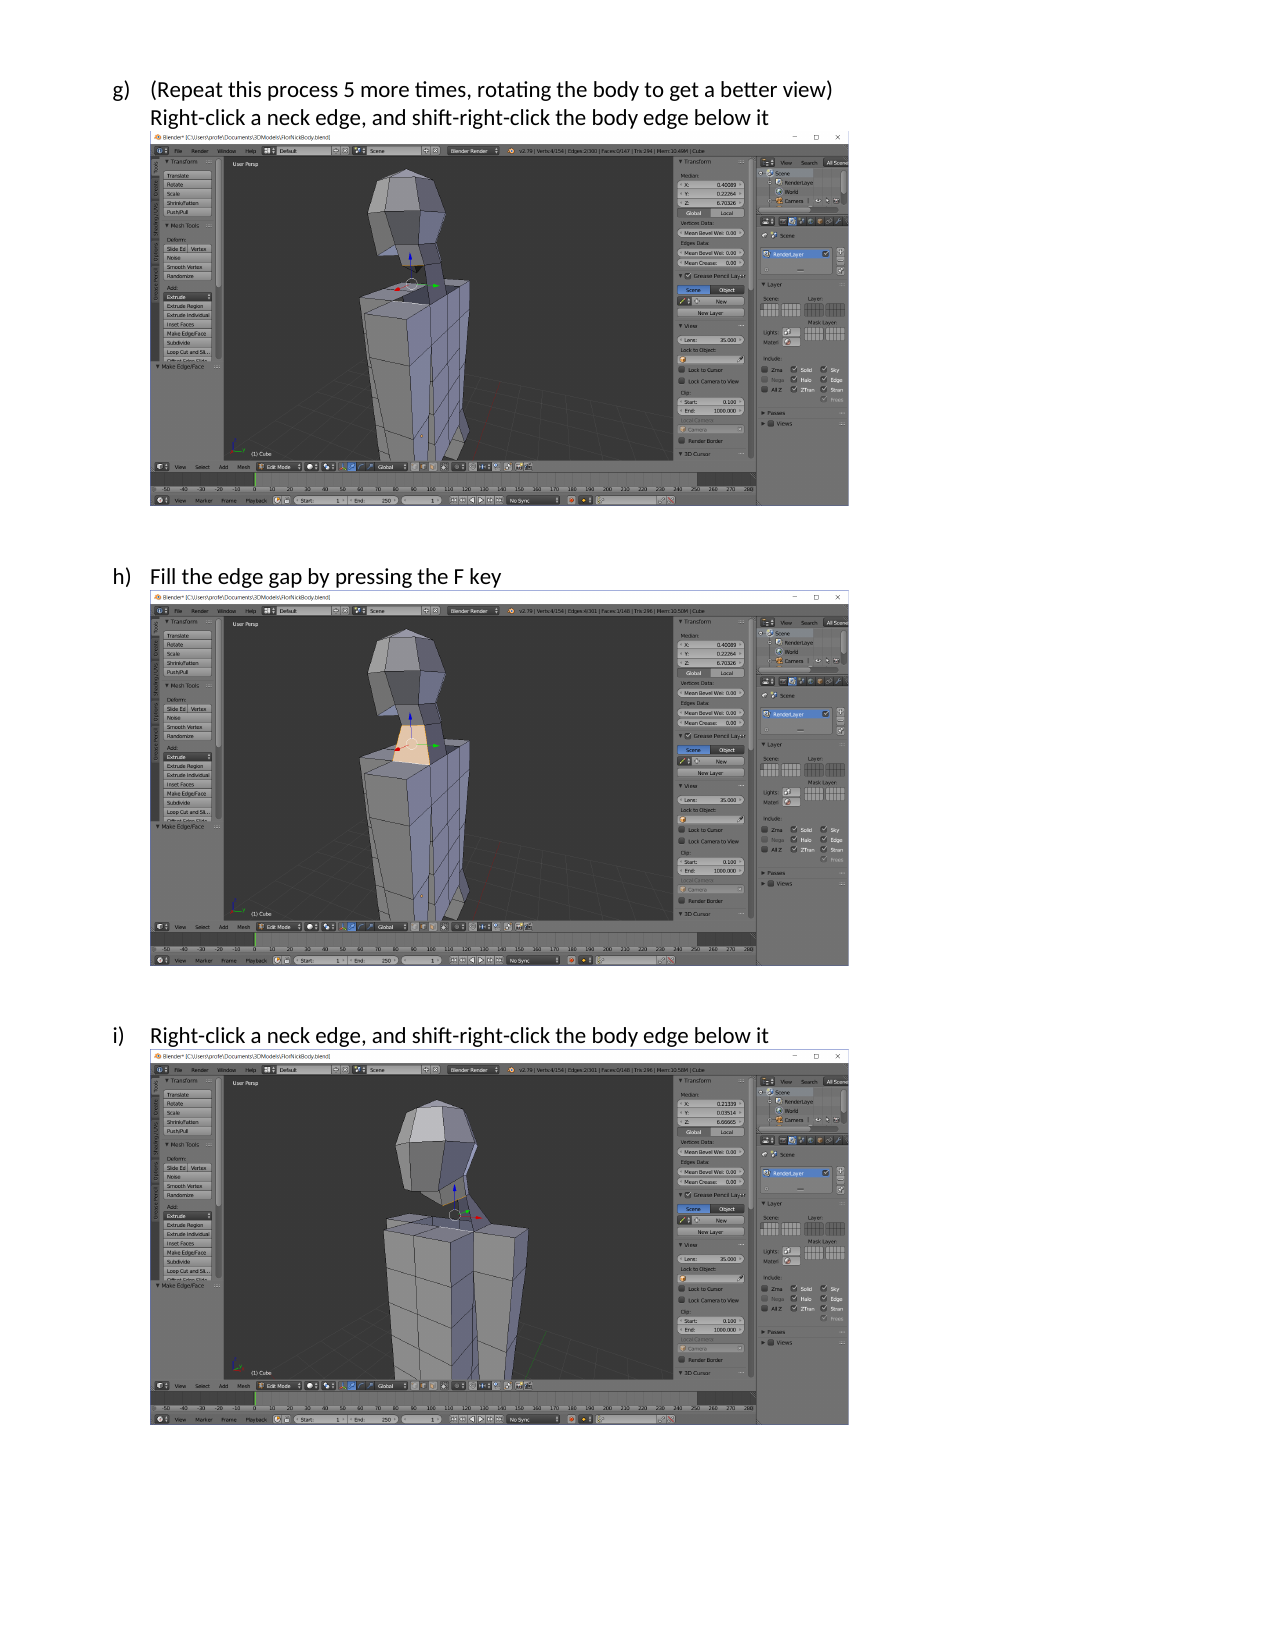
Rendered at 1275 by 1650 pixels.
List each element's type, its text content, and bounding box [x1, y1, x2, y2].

list Right-click a neck edge, and shift-right-click the body edge below it [112, 1021, 1200, 1424]
list (Repeat this process 5 more times, rotating the body to get a better view) Right-click a neck edge, and shift-right-click the body edge below it [112, 75, 1200, 506]
list Fill the edge gap by pressing the F key [112, 562, 1200, 1021]
